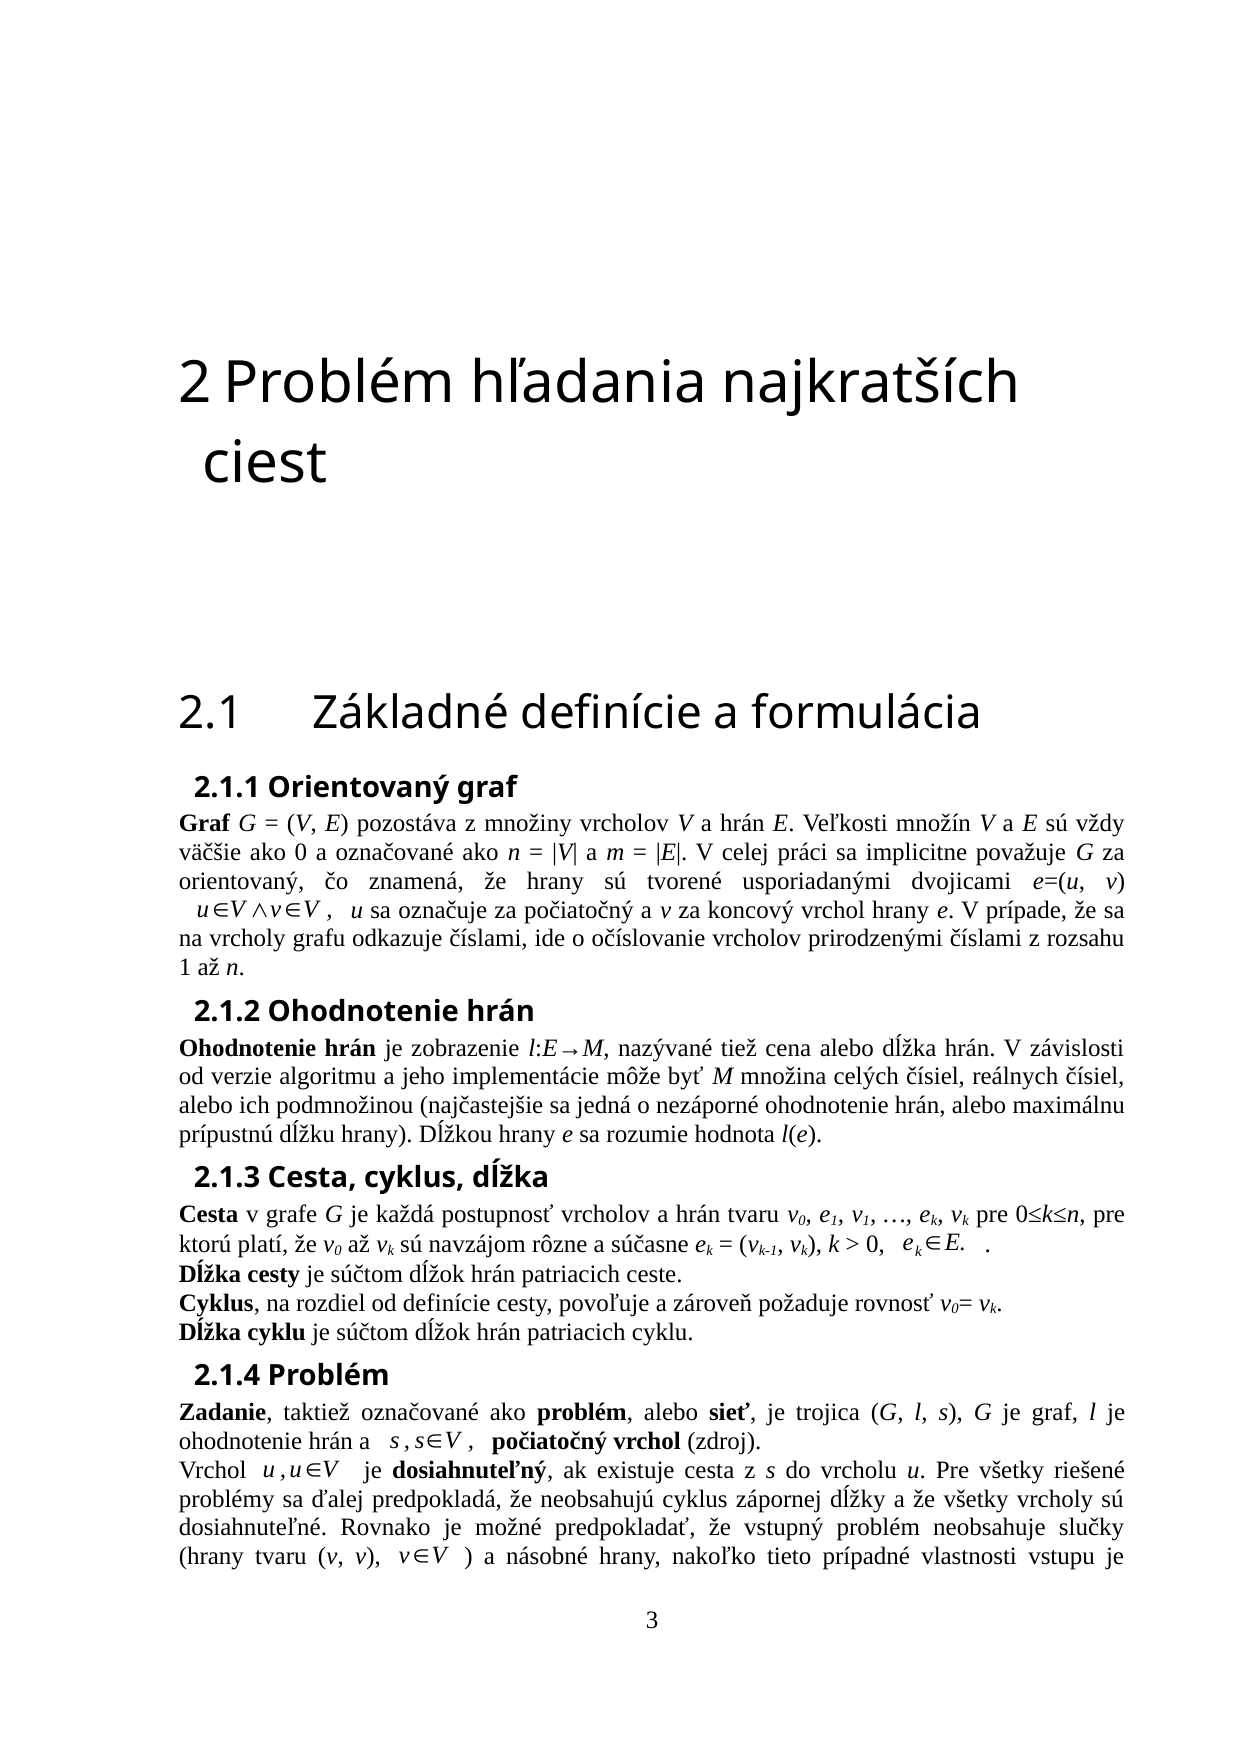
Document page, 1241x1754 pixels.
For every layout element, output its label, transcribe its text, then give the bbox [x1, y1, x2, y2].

text Zadanie, taktiež označované ako problém, alebo sieť, je trojica (G, l, s), G je graf, l je ohodnotenie hrán apočiatočný vrchol (zdroj). [178, 1397, 1125, 1455]
subtitle Ohodnotenie hrán [193, 990, 1125, 1030]
subtitle Základné definície a formulácia [178, 679, 1125, 742]
text Cyklus, na rozdiel od definície cesty, povoľuje a zároveň požaduje rovnosť v0= vk. [178, 1288, 1125, 1317]
subtitle Problém [193, 1355, 1125, 1394]
subtitle Problém hľadania najkratších ciest [178, 341, 1125, 499]
subtitle Orientovaný graf [193, 766, 1125, 806]
text Dĺžka cesty je súčtom dĺžok hrán patriacich ceste. [178, 1259, 1125, 1288]
text Graf G = (V, E) pozostáva z množiny vrcholov V a hrán E. Veľkosti množín V a E sú vždy väčšie ako 0 a označované ako n = |V| a m = |E|. V celej práci sa implicitne považuje G za orientovaný, čo znamená, že hrany sú tvorené usporiadanými dvojicami e=(u, v)u sa označuje za počiatočný a v za koncový vrchol hrany e. V prípade, že sa na vrcholy grafu odkazuje číslami, ide o očíslovanie vrcholov prirodzenými číslami z rozsahu 1 až n. [178, 808, 1125, 981]
subtitle Cesta, cyklus, dĺžka [193, 1157, 1125, 1196]
text Ohodnotenie hrán je zobrazenie l:E→M, nazývané tiež cena alebo dĺžka hrán. V závislosti od verzie algoritmu a jeho implementácie môže byť M množina celých čísiel, reálnych čísiel, alebo ich podmnožinou (najčastejšie sa jedná o nezáporné ohodnotenie hrán, alebo maximálnu prípustnú dĺžku hrany). Dĺžkou hrany e sa rozumie hodnota l(e). [178, 1033, 1125, 1148]
text Dĺžka cyklu je súčtom dĺžok hrán patriacich cyklu. [178, 1317, 1125, 1346]
text Cesta v grafe G je každá postupnosť vrcholov a hrán tvaru v0, e1, v1, …, ek, vk pre 0≤k≤n, pre ktorú platí, že v0 až vk sú navzájom rôzne a súčasne ek = (vk-1, vk), k > 0,. [178, 1199, 1125, 1259]
text Vrchol je dosiahnuteľný, ak existuje cesta z s do vrcholu u. Pre všetky riešené problémy sa ďalej predpokladá, že neobsahujú cyklus zápornej dĺžky a že všetky vrcholy sú dosiahnuteľné. Rovnako je možné predpokladať, že vstupný problém neobsahuje slučky (hrany tvaru (v, v),) a násobné hrany, nakoľko tieto prípadné vlastnosti vstupu je [178, 1455, 1125, 1570]
